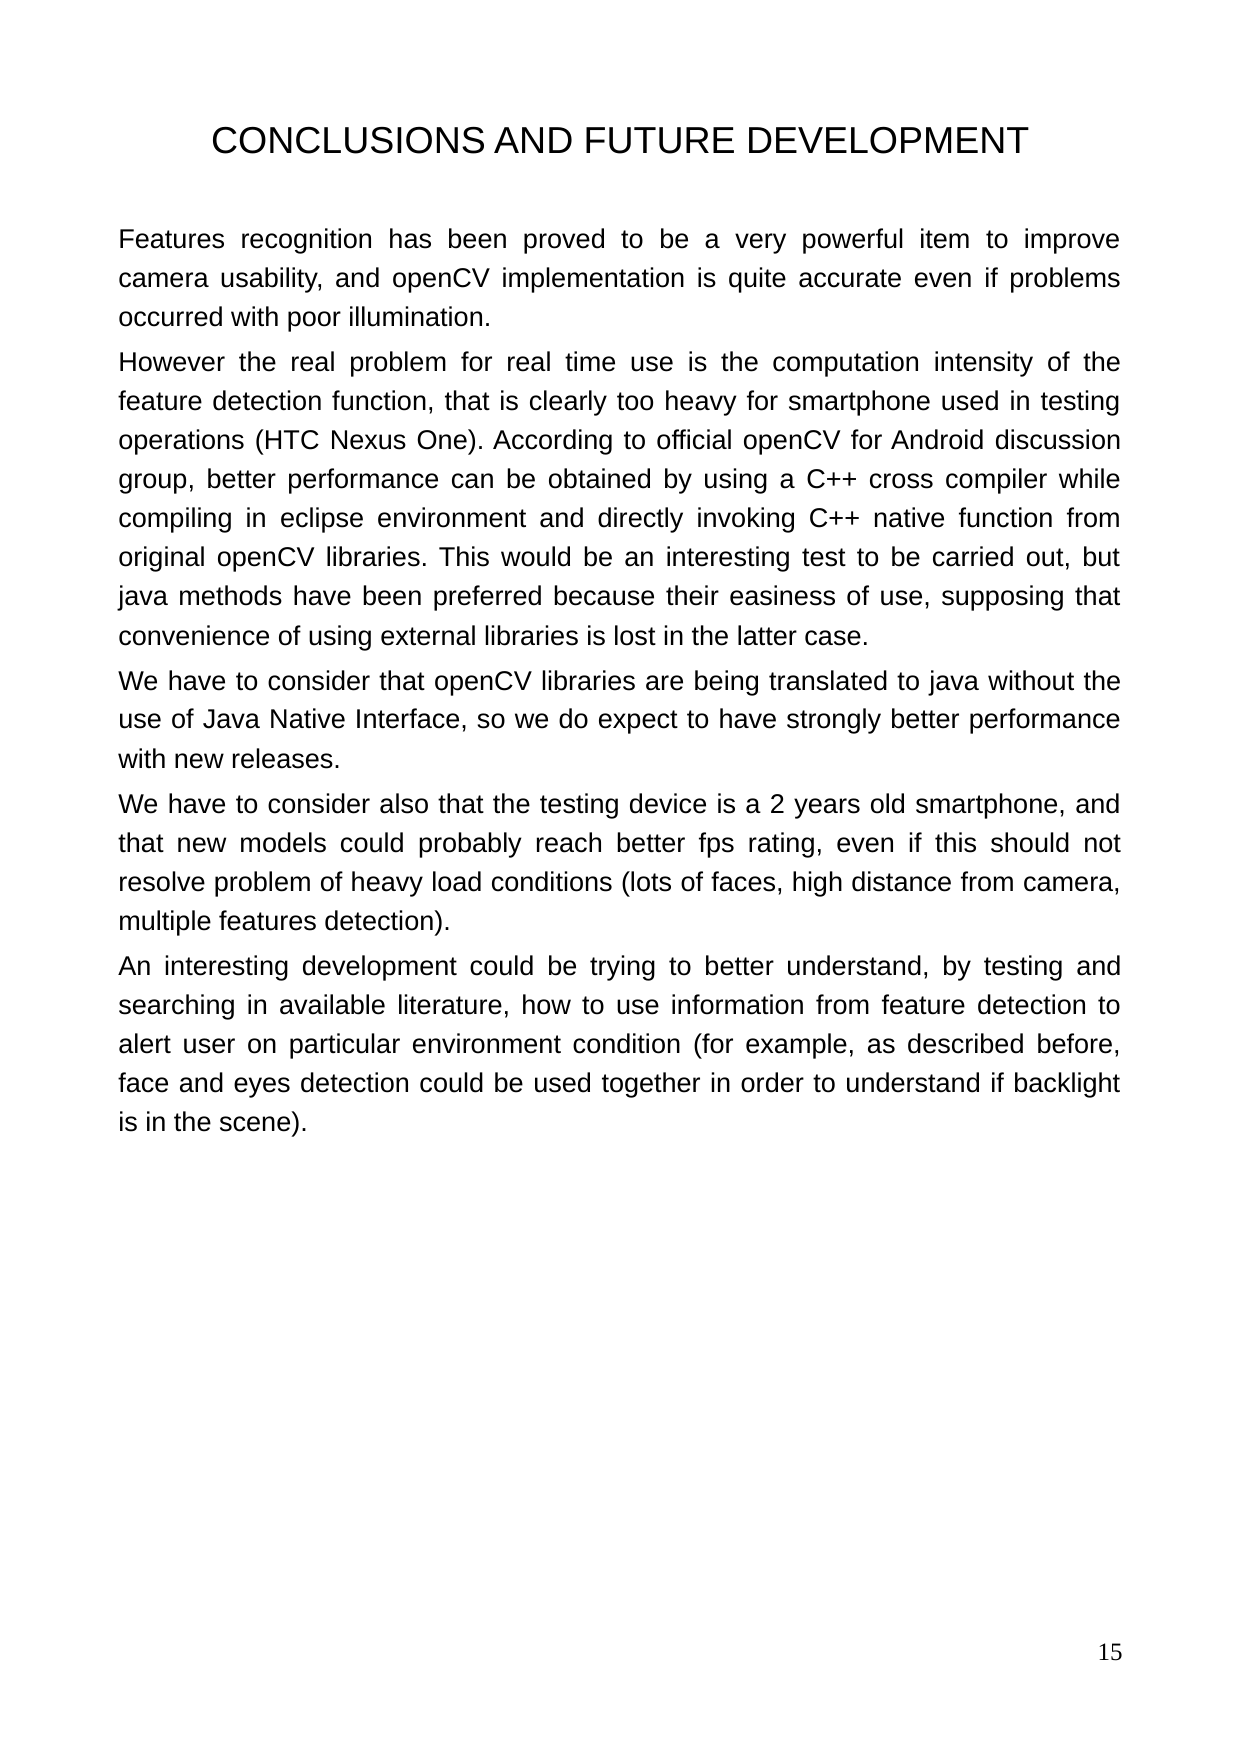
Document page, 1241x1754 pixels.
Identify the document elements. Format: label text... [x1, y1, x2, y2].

text However the real problem for real time use is the computation intensity of the feature detection function, that is clearly too heavy for smartphone used in testing operations (HTC Nexus One). According to official openCV for Android discussion group, better performance can be obtained by using a C++ cross compiler while compiling in eclipse environment and directly invoking C++ native function from original openCV libraries. This would be an interesting test to be carried out, but java methods have been preferred because their easiness of use, supposing that convenience of using external libraries is lost in the latter case. [118, 346, 1122, 651]
text An interesting development could be trying to better understand, by testing and searching in available literature, how to use information from feature detection to alert user on particular environment condition (for example, as described before, face and eyes detection could be used together in order to understand if backlight is in the scene). [118, 950, 1122, 1137]
text CONCLUSIONS AND FUTURE DEVELOPMENT [118, 118, 1122, 161]
text We have to consider that openCV libraries are being translated to java without the use of Java Native Interface, so we do expect to have strongly better performance with new releases. [118, 664, 1122, 774]
text We have to consider also that the testing device is a 2 years old smartphone, and that new models could probably reach better fps rating, even if this should not resolve problem of heavy load conditions (lots of faces, high distance from camera, multiple features detection). [118, 788, 1122, 936]
text Features recognition has been proved to be a very powerful item to improve camera usability, and openCV implementation is quite accurate even if problems occurred with poor illumination. [118, 223, 1122, 332]
